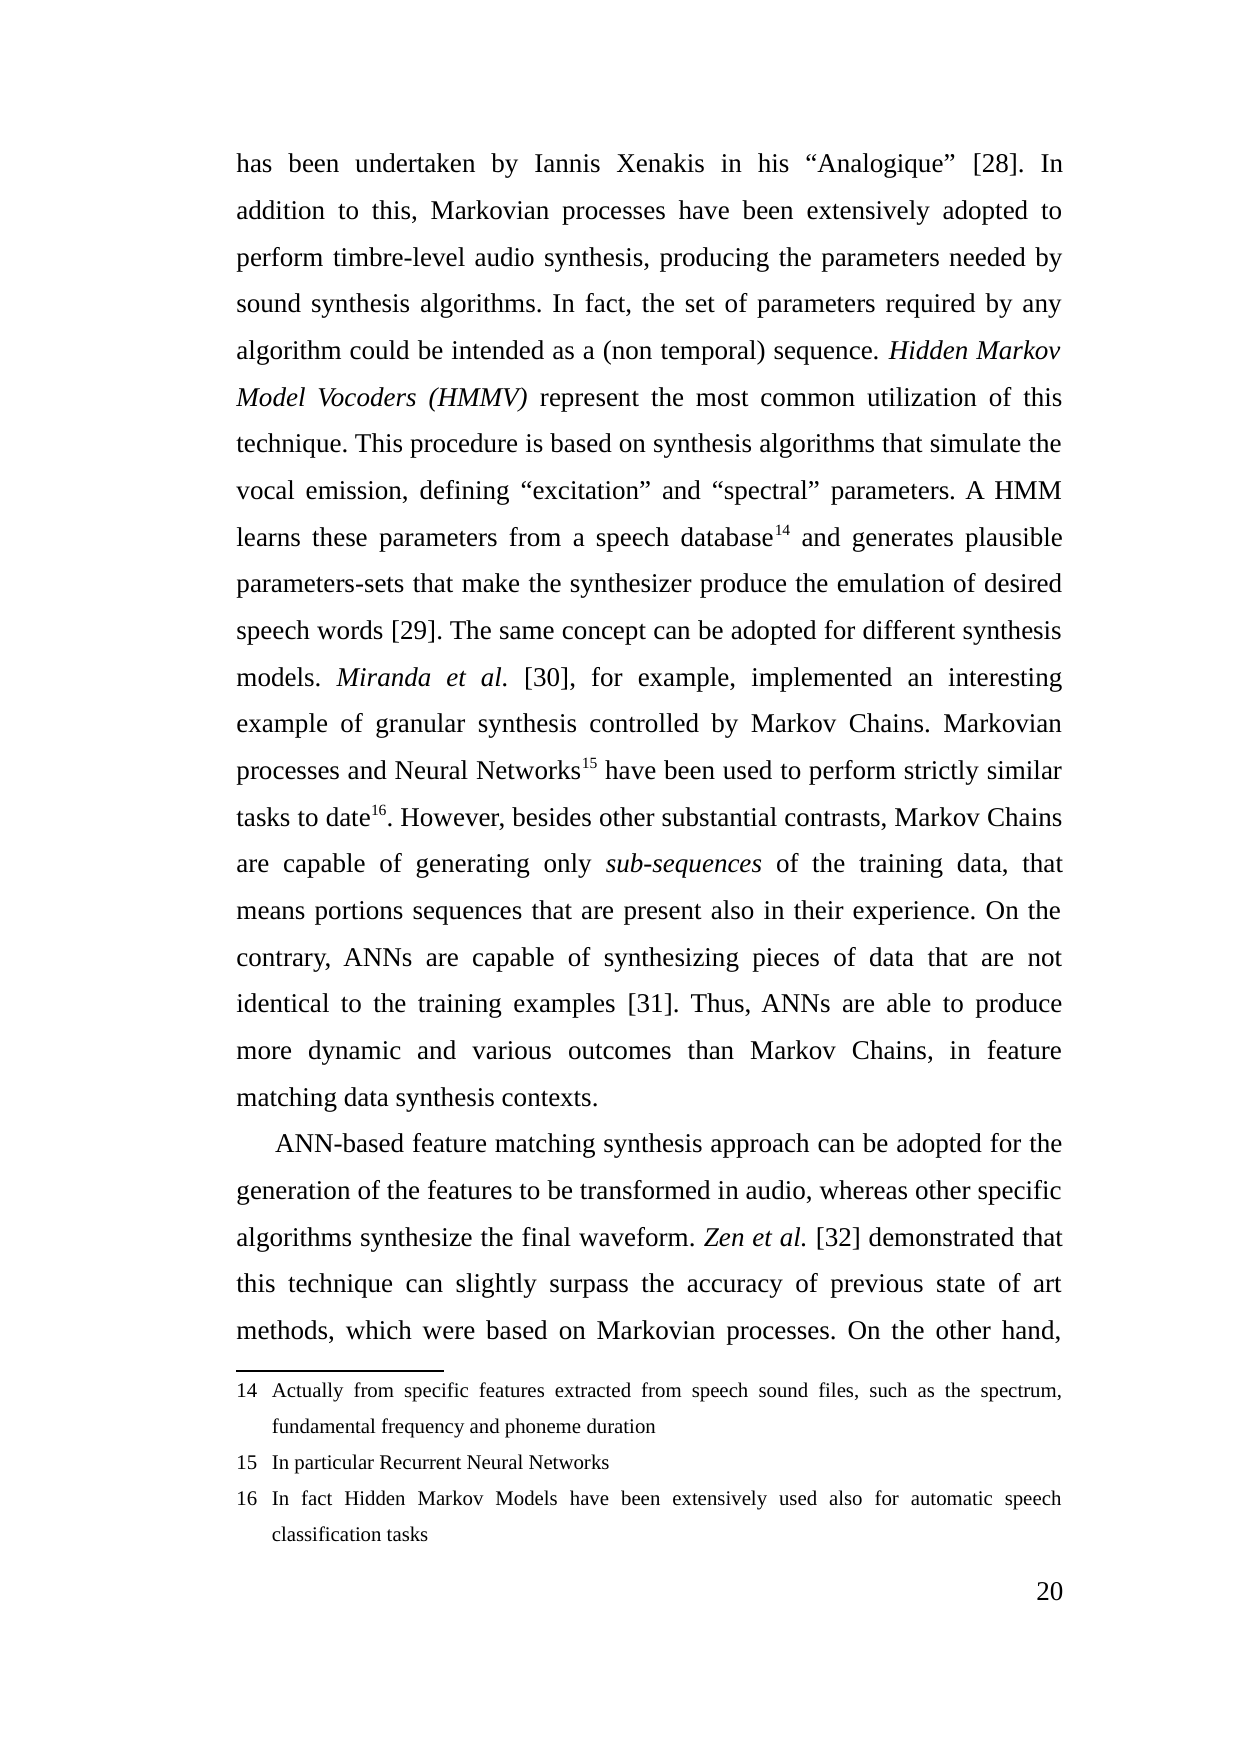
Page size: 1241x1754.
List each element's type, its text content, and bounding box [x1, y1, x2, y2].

text Actually from specific features extracted from speech sound files, such as the spectrum, fundamental frequency and phoneme duration [236, 1377, 1063, 1438]
text In particular Recurrent Neural Networks [236, 1449, 1063, 1474]
text ANN-based feature matching synthesis approach can be adopted for the generation of the features to be transformed in audio, whereas other specific algorithms synthesize the final waveform. Zen et al. [32] demonstrated that this technique can slightly surpass the accuracy of previous state of art methods, which were based on Markovian processes. On the other hand, [236, 1128, 1063, 1345]
text In fact Hidden Markov Models have been extensively used also for automatic speech classification tasks [236, 1486, 1063, 1546]
text has been undertaken by Iannis Xenakis in his “Analogique” [28]. In addition to this, Markovian processes have been extensively adopted to perform timbre-level audio synthesis, producing the parameters needed by sound synthesis algorithms. In fact, the set of parameters required by any algorithm could be intended as a (non temporal) sequence. Hidden Markov Model Vocoders (HMMV) represent the most common utilization of this technique. This procedure is based on synthesis algorithms that simulate the vocal emission, defining “excitation” and “spectral” parameters. A HMM learns these parameters from a speech database and generates plausible parameters-sets that make the synthesizer produce the emulation of desired speech words [29]. The same concept can be adopted for different synthesis models. Miranda et al. [30], for example, implemented an interesting example of granular synthesis controlled by Markov Chains. Markovian processes and Neural Networks have been used to perform strictly similar tasks to date. However, besides other substantial contrasts, Markov Chains are capable of generating only sub-sequences of the training data, that means portions sequences that are present also in their experience. On the contrary, ANNs are capable of synthesizing pieces of data that are not identical to the training examples [31]. Thus, ANNs are able to produce more dynamic and various outcomes than Markov Chains, in feature matching data synthesis contexts. [236, 148, 1063, 1112]
